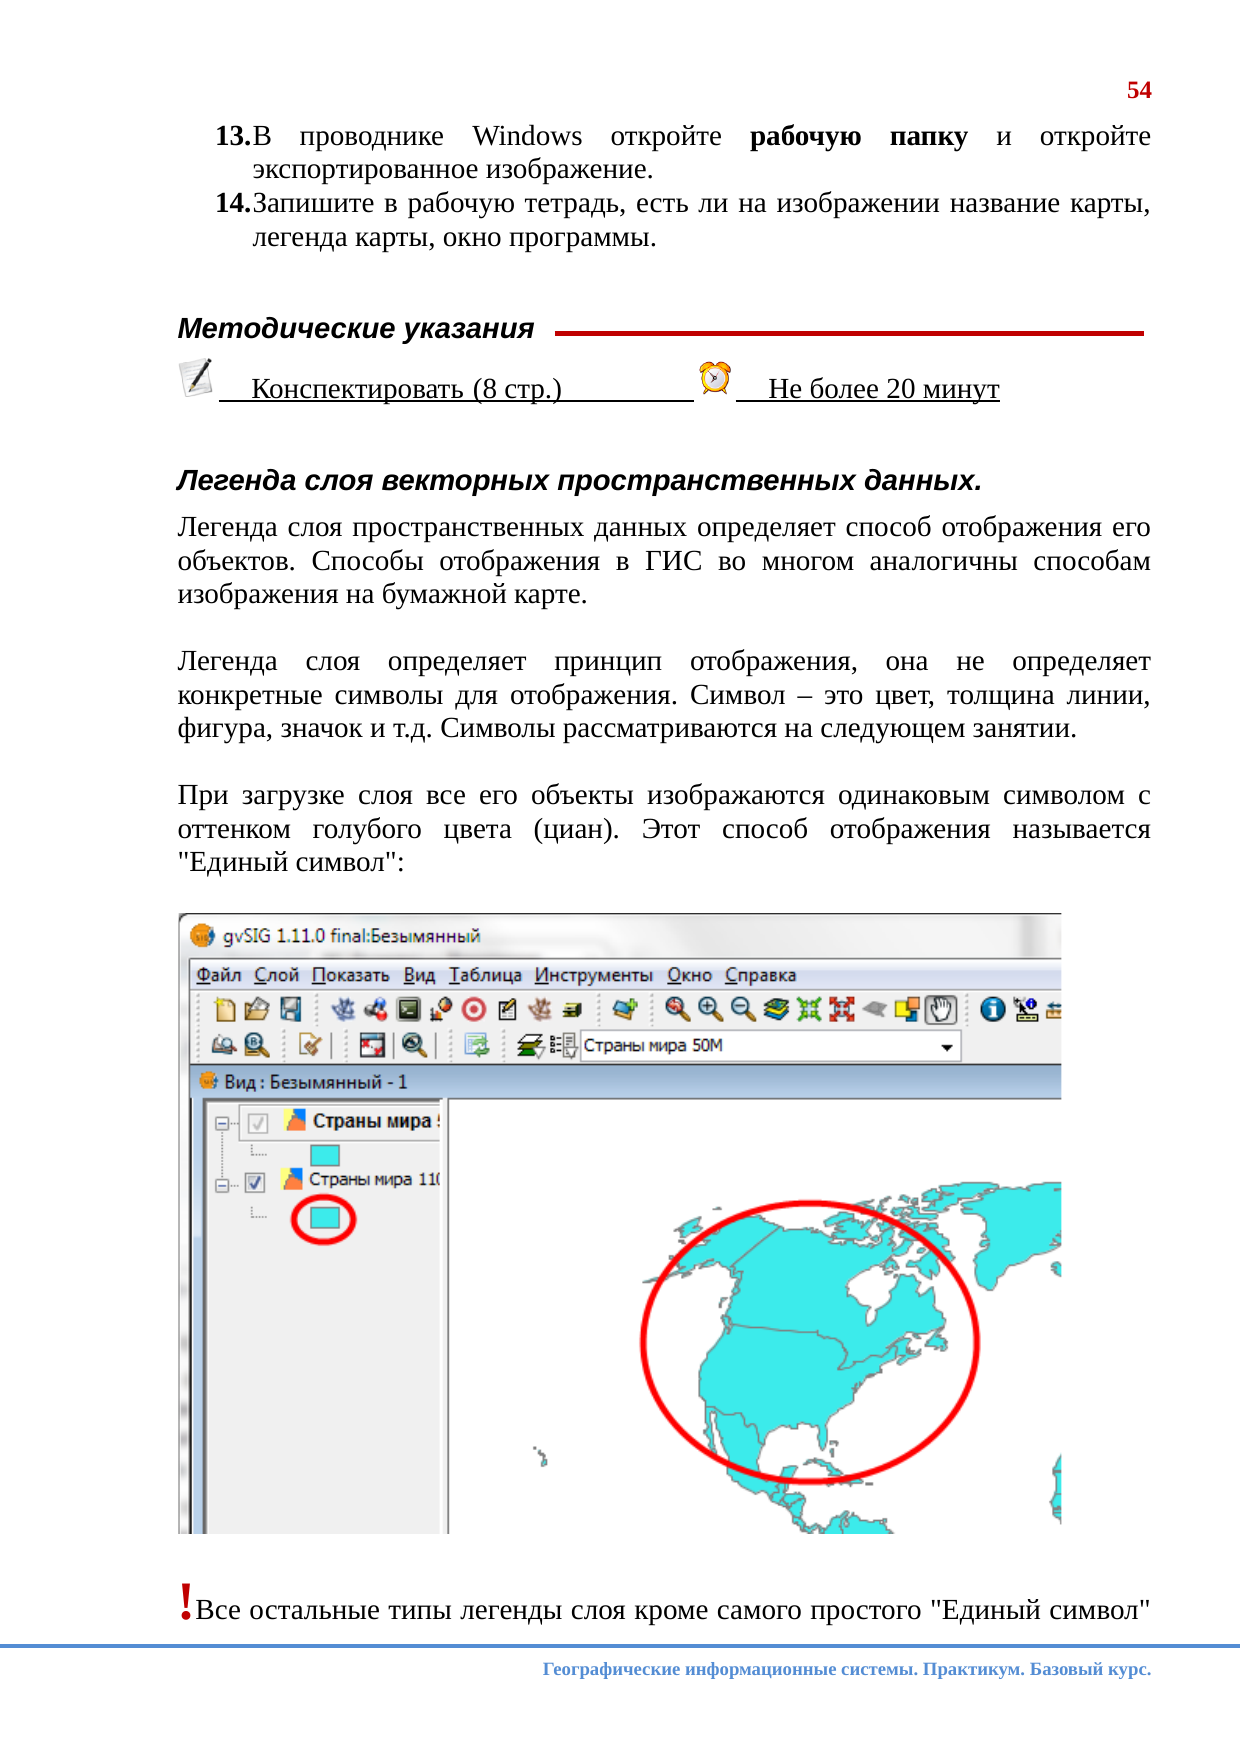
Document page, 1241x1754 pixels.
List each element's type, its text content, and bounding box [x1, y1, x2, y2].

text При загрузке слоя все его объекты изображаются одинаковым символом с оттенком голубого цвета (циан). Этот способ отображения называется "Единый символ": [177, 777, 1152, 878]
list Запишите в рабочую тетрадь, есть ли на изображении название карты, легенда карты, окно программы. [215, 185, 1152, 252]
text Конспектировать (8 стр.) Не более 20 минут [177, 357, 1152, 404]
picture [178, 358, 217, 397]
picture [695, 358, 734, 397]
text Легенда слоя пространственных данных определяет способ отображения его объектов. Способы отображения в ГИС во многом аналогичны способам изображения на бумажной карте. [177, 509, 1152, 610]
list В проводнике Windows откройте рабочую папку и откройте экспортированное изображение. [215, 118, 1152, 185]
picture [178, 913, 1062, 1534]
text !Все остальные типы легенды слоя кроме самого простого "Единый символ" [177, 1568, 1152, 1631]
subtitle Методические указания [177, 311, 1152, 344]
subtitle Легенда слоя векторных пространственных данных. [177, 463, 1152, 497]
text Легенда слоя определяет принцип отображения, она не определяет конкретные символы для отображения. Символ – это цвет, толщина линии, фигура, значок и т.д. Символы рассматриваются на следующем занятии. [177, 643, 1152, 744]
